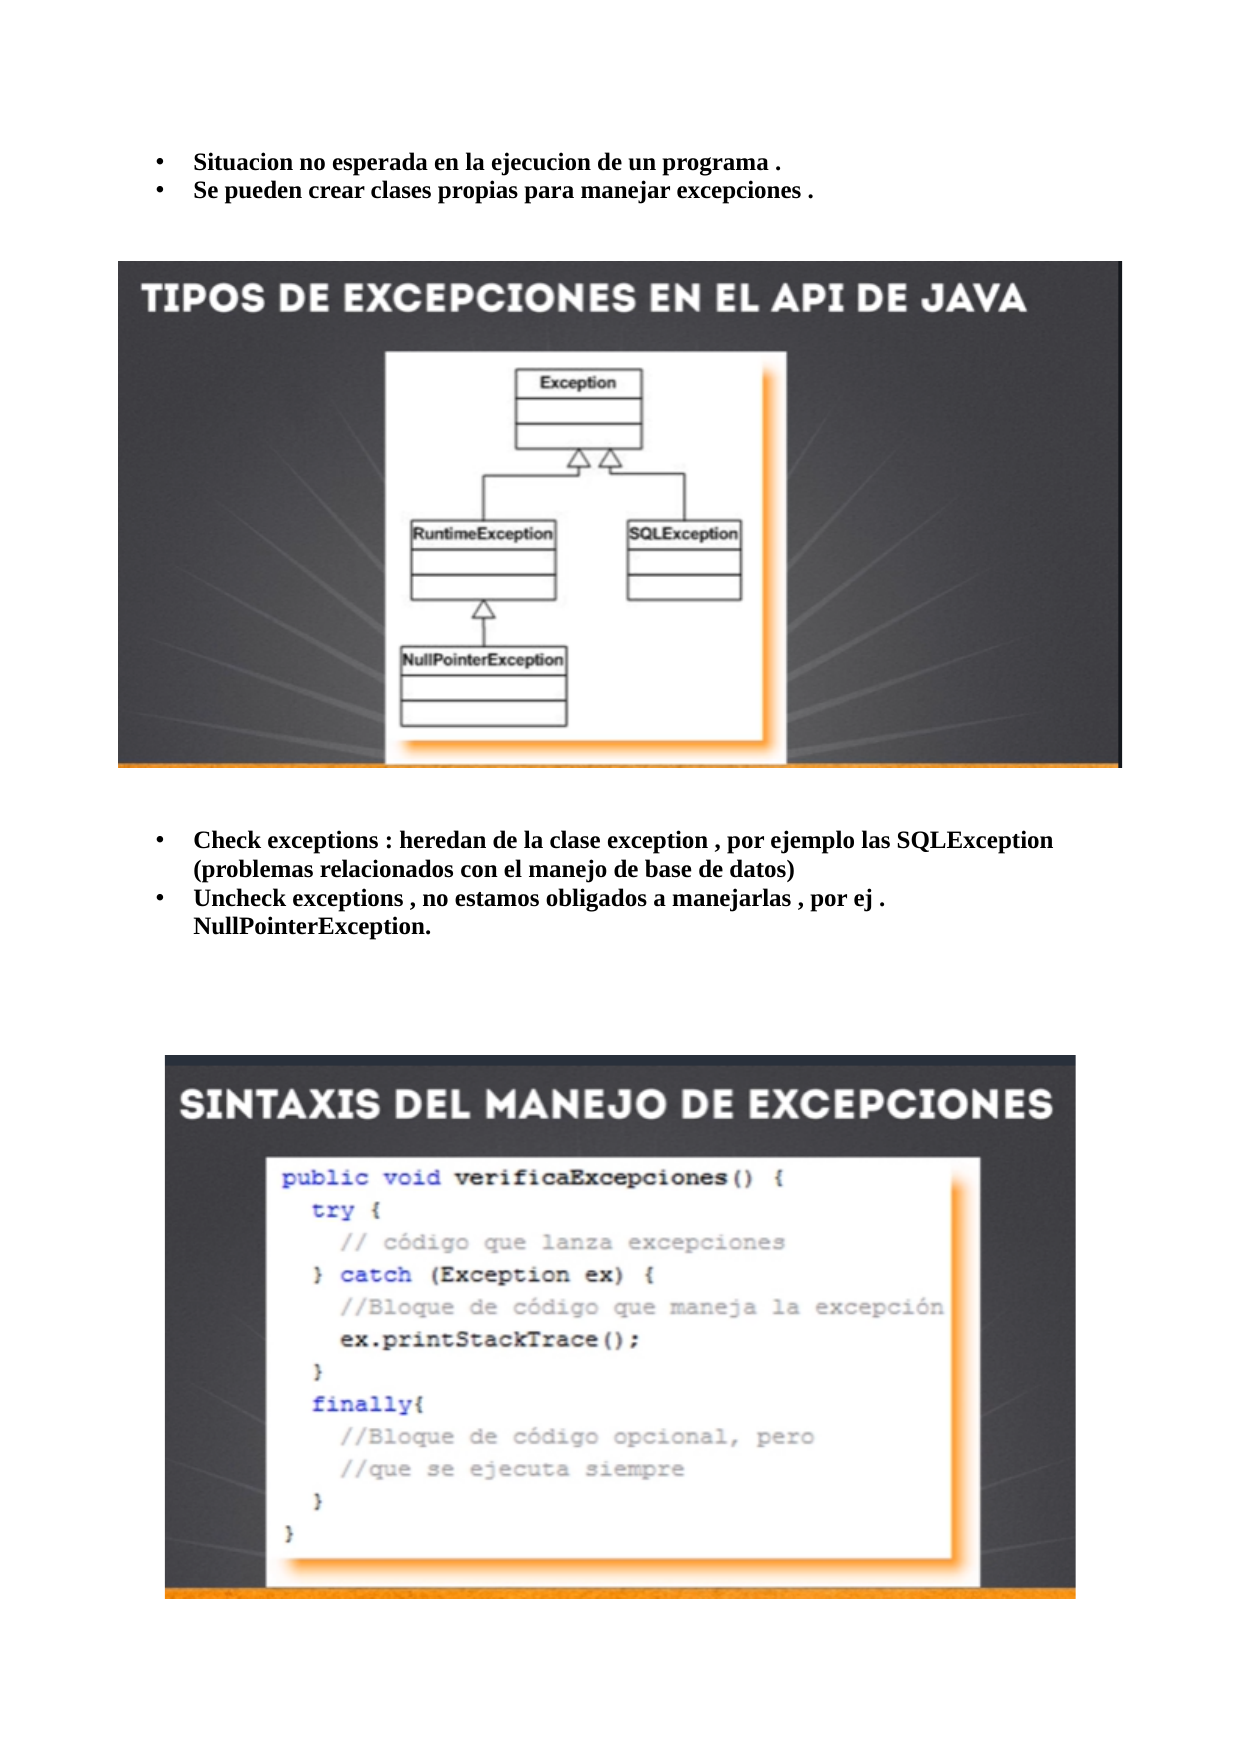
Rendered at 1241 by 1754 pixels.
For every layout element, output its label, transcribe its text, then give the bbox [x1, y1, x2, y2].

picture [118, 261, 1123, 768]
list Check exceptions : heredan de la clase exception , por ejemplo las SQLException (problemas relacionados con el manejo de base de datos) [156, 825, 1122, 883]
picture [164, 1055, 1076, 1599]
list Se pueden crear clases propias para manejar excepciones . [156, 176, 1122, 204]
list Uncheck exceptions , no estamos obligados a manejarlas , por ej . NullPointerException. [156, 883, 1122, 940]
list Situacion no esperada en la ejecucion de un programa . [156, 147, 1122, 176]
